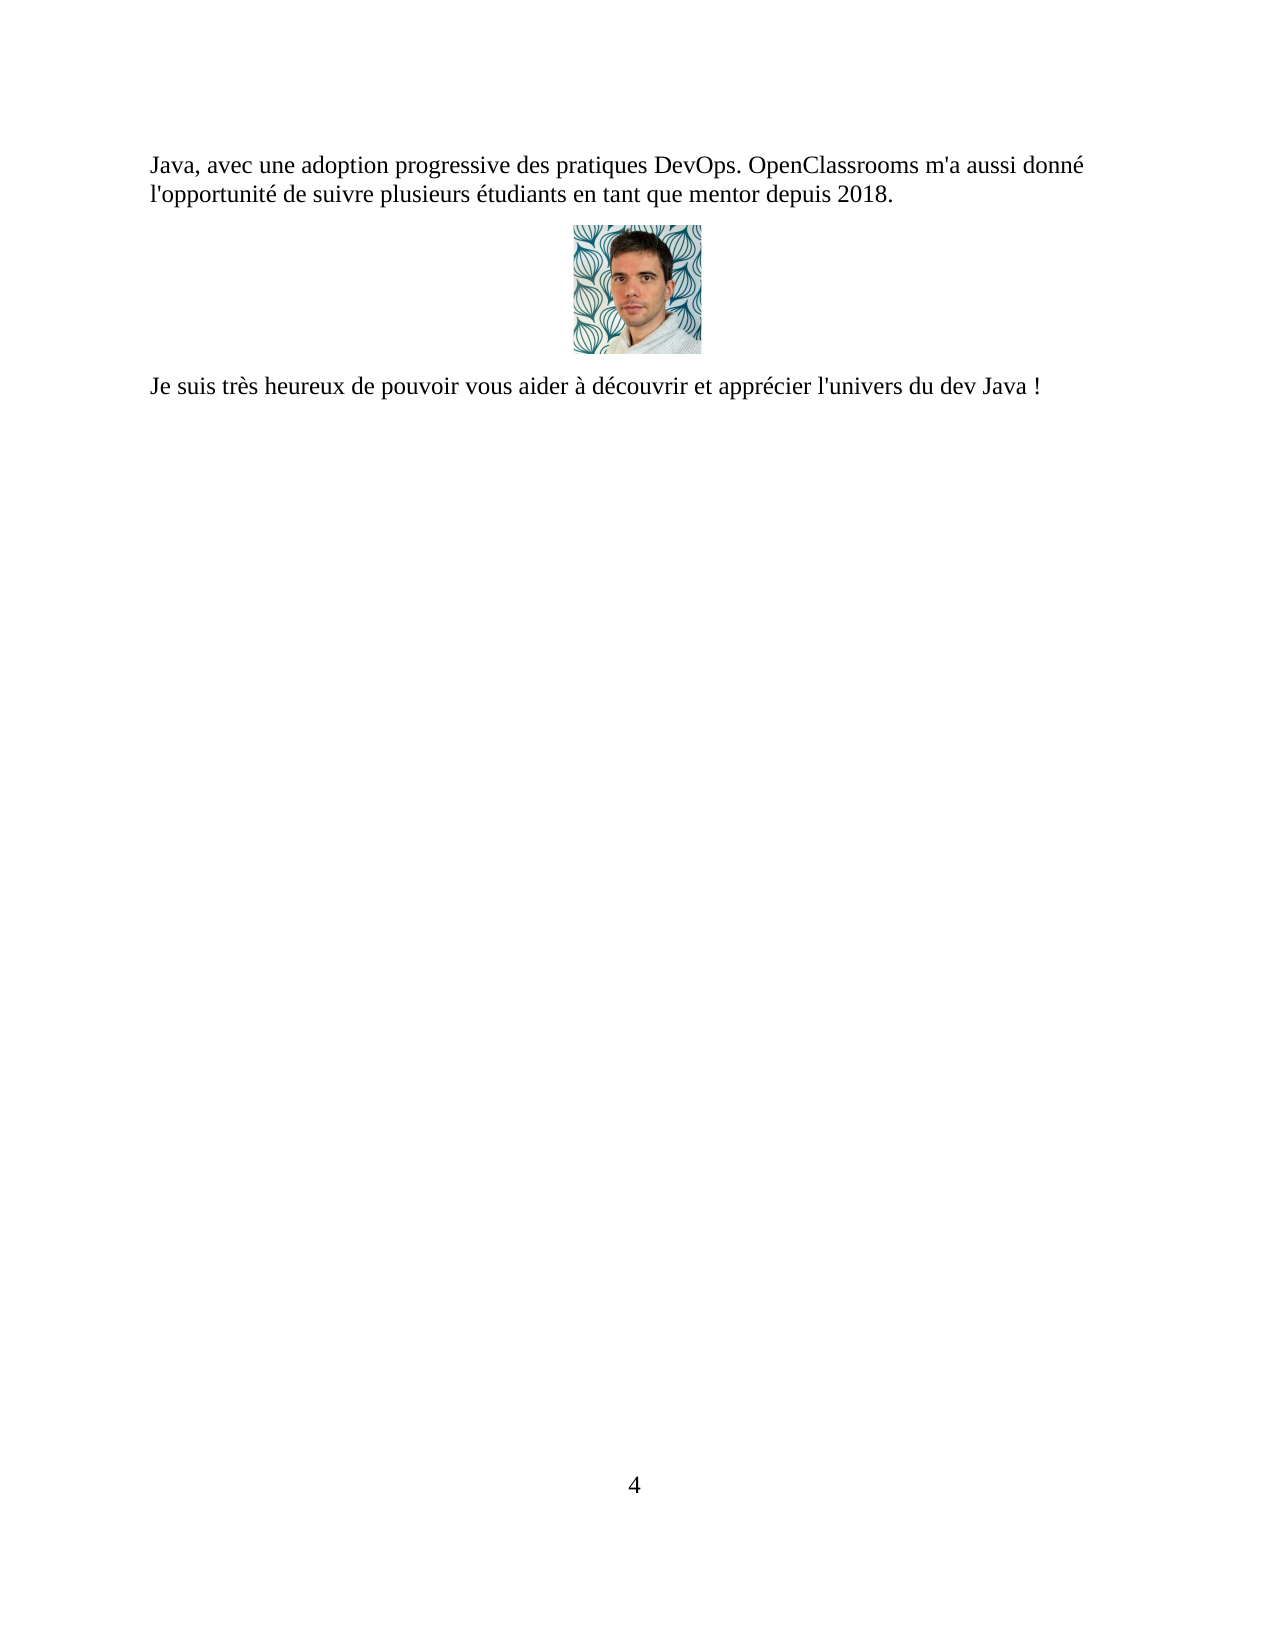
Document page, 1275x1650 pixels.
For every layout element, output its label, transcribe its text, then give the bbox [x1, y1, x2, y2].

text Je suis très heureux de pouvoir vous aider à découvrir et apprécier l'univers du dev Java ! [150, 371, 1125, 400]
picture [573, 225, 702, 354]
text Java, avec une adoption progressive des pratiques DevOps. OpenClassrooms m'a aussi donné l'opportunité de suivre plusieurs étudiants en tant que mentor depuis 2018. [150, 150, 1125, 207]
